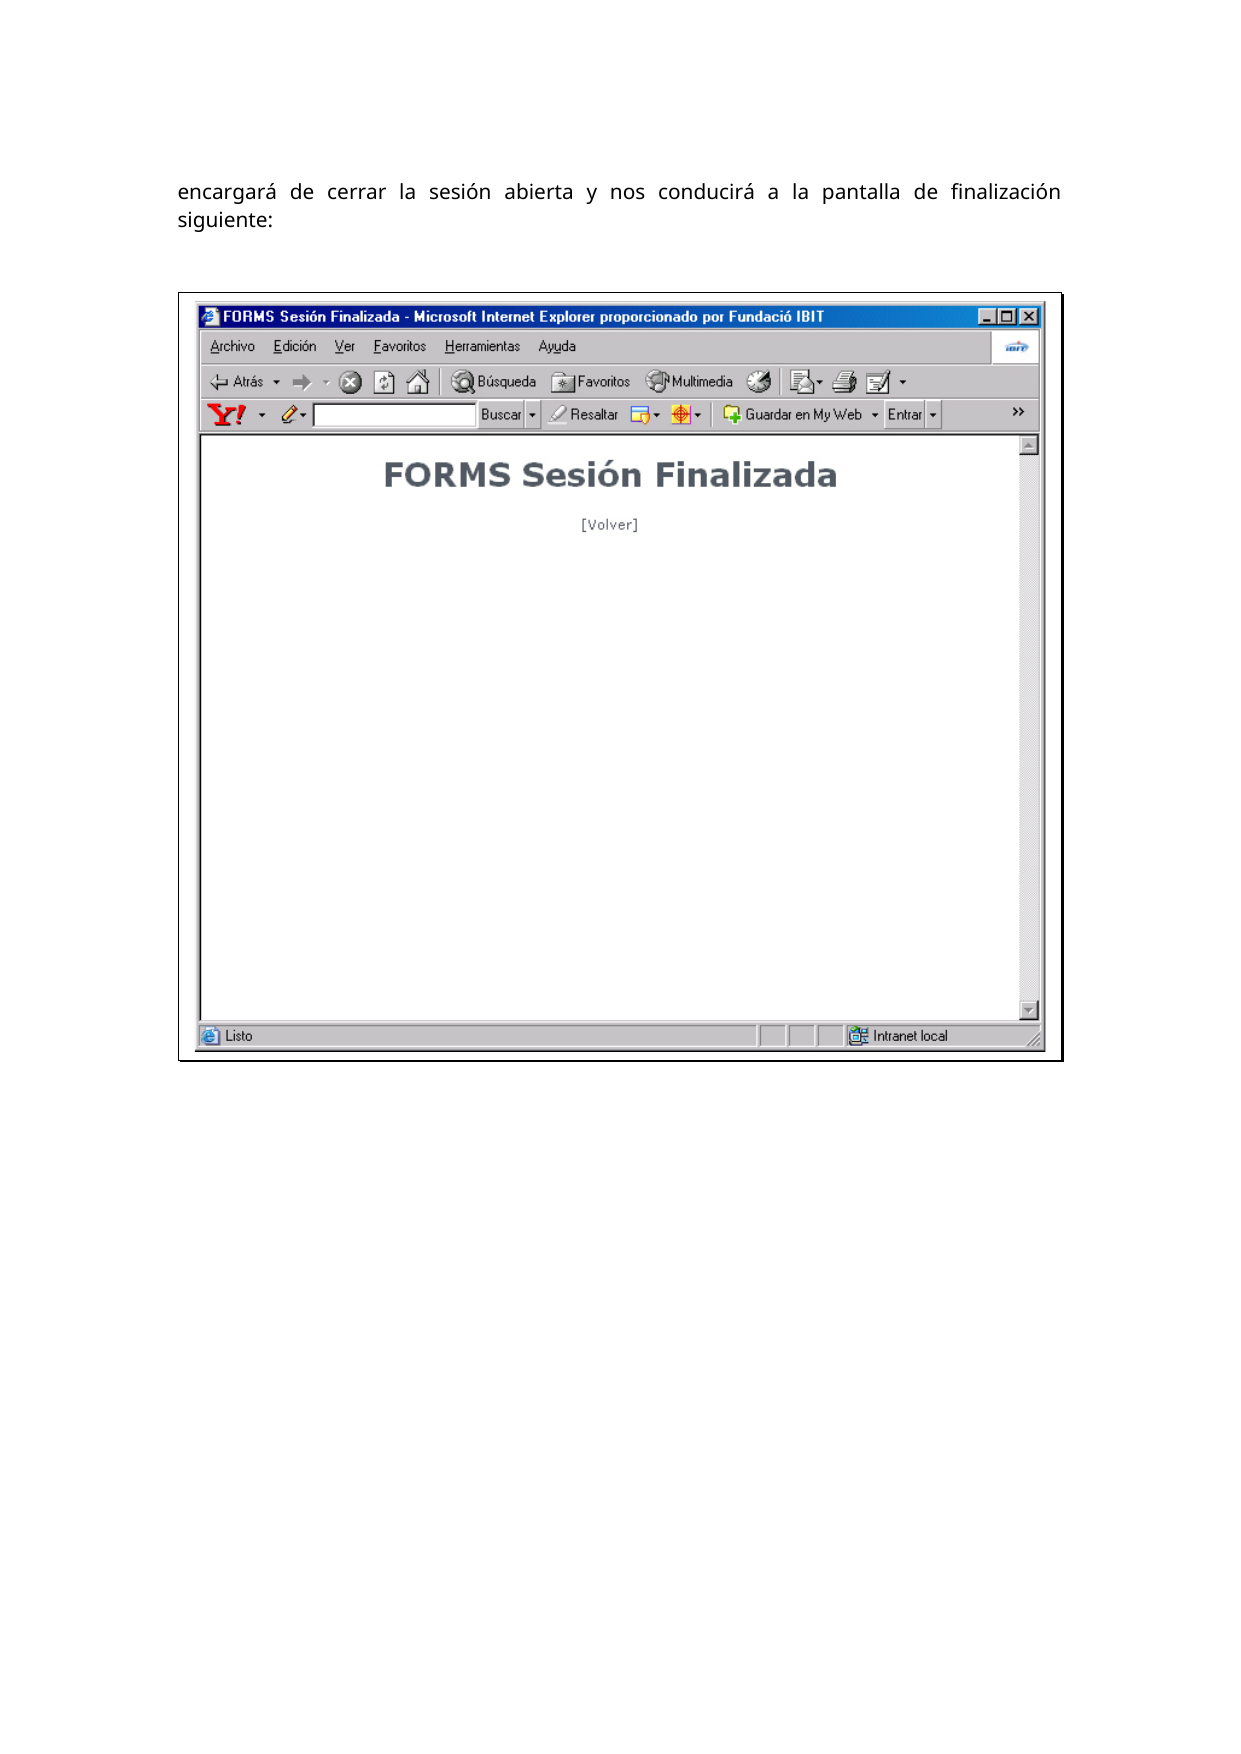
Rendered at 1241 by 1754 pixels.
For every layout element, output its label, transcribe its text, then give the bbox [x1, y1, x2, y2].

picture [194, 301, 1046, 1052]
text encargará de cerrar la sesión abierta y nos conducirá a la pantalla de finalización siguiente: [177, 177, 1063, 234]
